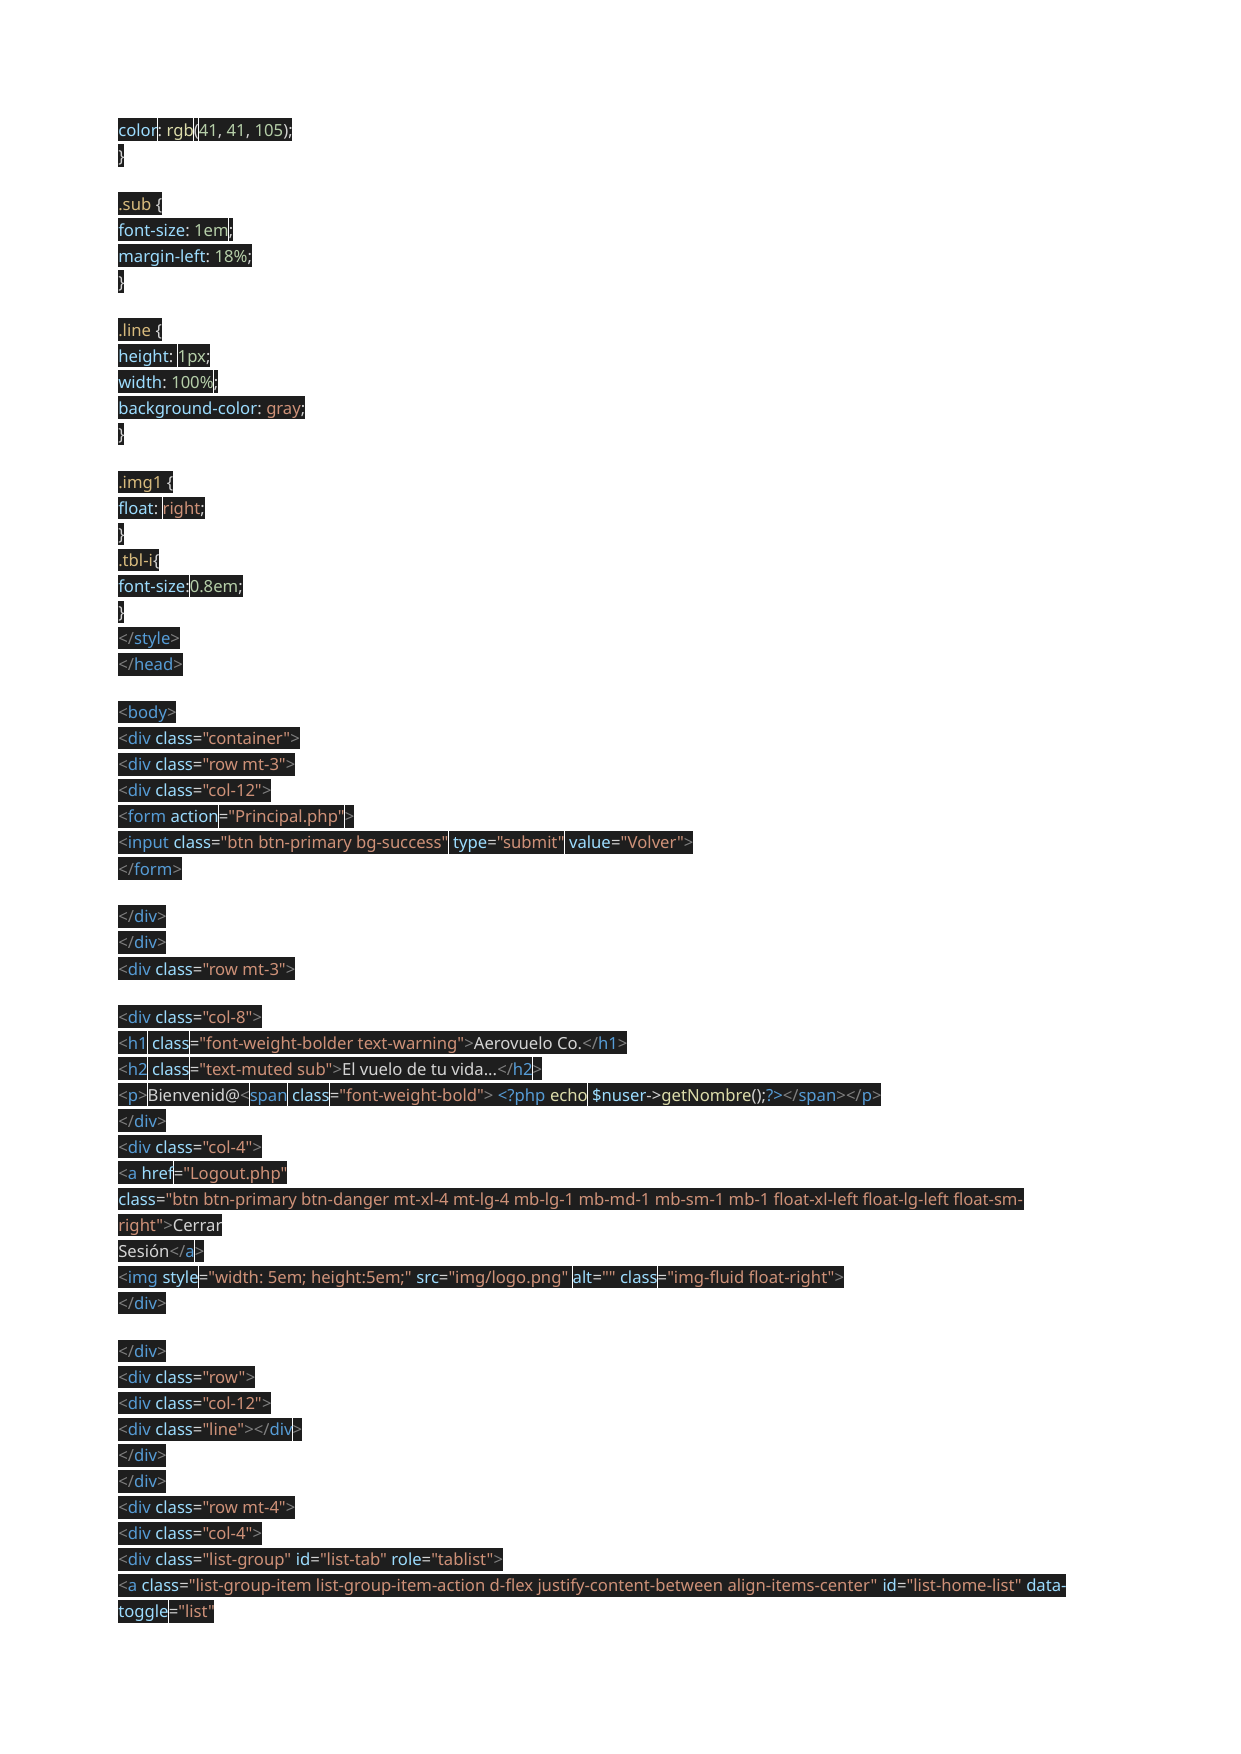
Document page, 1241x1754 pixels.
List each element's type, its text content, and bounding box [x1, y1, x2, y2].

text height: 1px; [118, 344, 1122, 367]
text font-size: 1em; [118, 218, 1122, 241]
text <div class="col-4"> [118, 1522, 1122, 1545]
text float: right; [118, 497, 1122, 519]
text <div class="col-12"> [118, 1392, 1122, 1414]
text <form action="Principal.php"> [118, 805, 1122, 828]
text </div> [118, 1109, 1122, 1132]
text } [118, 144, 1122, 167]
text <div class="row mt-4"> [118, 1496, 1122, 1519]
text <div class="row mt-3"> [118, 957, 1122, 980]
text </div> [118, 1292, 1122, 1314]
text font-size:0.8em; [118, 575, 1122, 597]
text .line { [118, 318, 1122, 341]
text <a class="list-group-item list-group-item-action d-flex justify-content-between align-items-center" id="list-home-list" data-toggle="list" [118, 1574, 1122, 1623]
text </div> [118, 1444, 1122, 1467]
text <input class="btn btn-primary bg-success" type="submit" value="Volver"> [118, 831, 1122, 854]
text <div class="line"></div> [118, 1418, 1122, 1441]
text } [118, 523, 1122, 545]
text </head> [118, 653, 1122, 676]
text <div class="row mt-3"> [118, 753, 1122, 776]
text } [118, 601, 1122, 623]
text <div class="col-8"> [118, 1005, 1122, 1028]
text <img style="width: 5em; height:5em;" src="img/logo.png" alt="" class="img-fluid float-right"> [118, 1266, 1122, 1288]
text <body> [118, 701, 1122, 723]
text .sub { [118, 192, 1122, 215]
text margin-left: 18%; [118, 244, 1122, 267]
text Sesión</a> [118, 1239, 1122, 1262]
text <div class="list-group" id="list-tab" role="tablist"> [118, 1548, 1122, 1571]
text width: 100%; [118, 370, 1122, 393]
text <div class="col-4"> [118, 1135, 1122, 1158]
text <div class="col-12"> [118, 779, 1122, 802]
text </div> [118, 931, 1122, 954]
text <a href="Logout.php" [118, 1161, 1122, 1184]
text <div class="row"> [118, 1366, 1122, 1388]
text </form> [118, 857, 1122, 880]
text </div> [118, 1340, 1122, 1362]
text <p>Bienvenid@<span class="font-weight-bold"> <?php echo $nuser->getNombre();?></span></p> [118, 1083, 1122, 1106]
text } [118, 422, 1122, 445]
text color: rgb(41, 41, 105); [118, 118, 1122, 141]
text .tbl-i{ [118, 549, 1122, 571]
text </div> [118, 905, 1122, 928]
text .img1 { [118, 471, 1122, 493]
text <h2 class="text-muted sub">El vuelo de tu vida...</h2> [118, 1057, 1122, 1080]
text class="btn btn-primary btn-danger mt-xl-4 mt-lg-4 mb-lg-1 mb-md-1 mb-sm-1 mb-1 float-xl-left float-lg-left float-sm-right">Cerrar [118, 1187, 1122, 1236]
text </div> [118, 1470, 1122, 1493]
text <div class="container"> [118, 727, 1122, 749]
text background-color: gray; [118, 396, 1122, 419]
text <h1 class="font-weight-bolder text-warning">Aerovuelo Co.</h1> [118, 1031, 1122, 1054]
text } [118, 270, 1122, 293]
text </style> [118, 627, 1122, 649]
